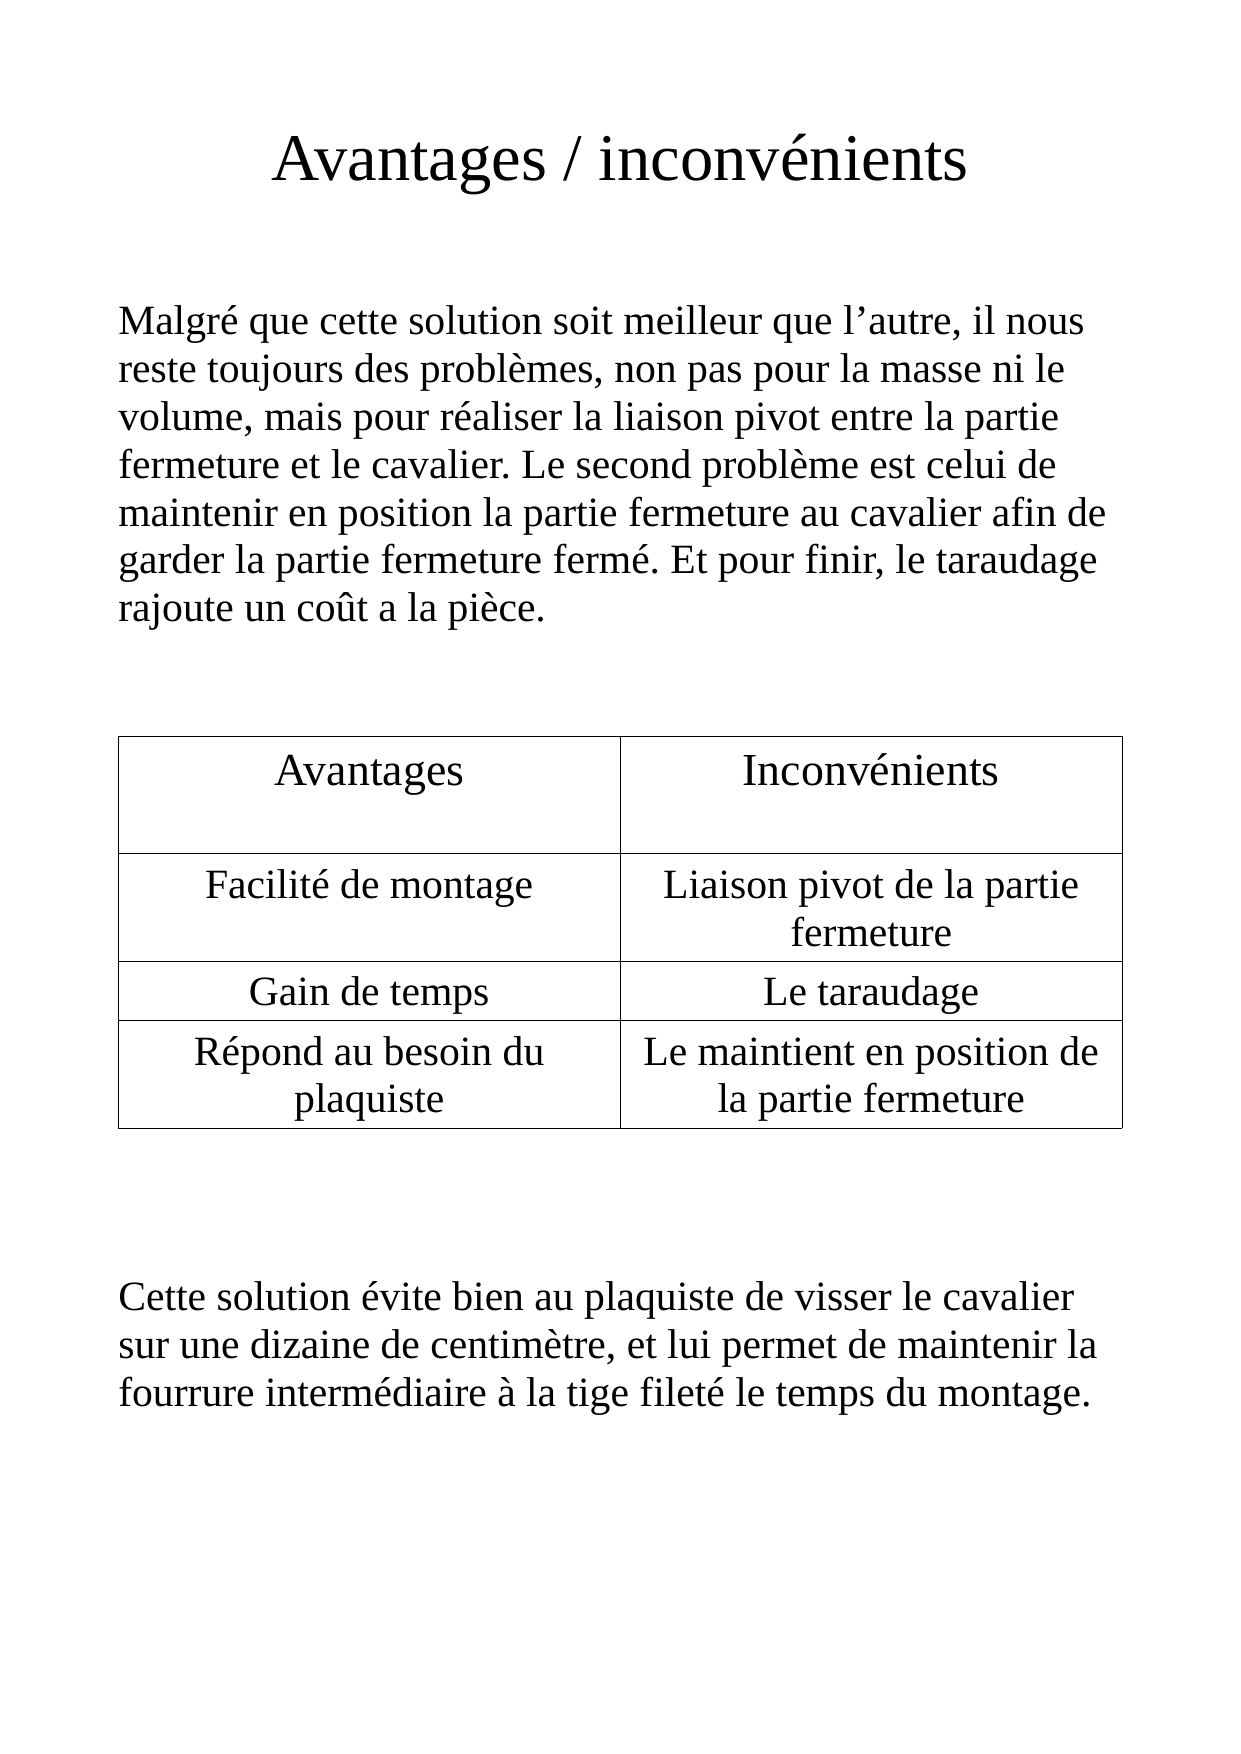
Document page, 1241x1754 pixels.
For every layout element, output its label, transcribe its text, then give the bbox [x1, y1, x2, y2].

table_cell Le taraudage [621, 962, 1122, 1020]
text Cette solution évite bien au plaquiste de visser le cavalier sur une dizaine de centimètre, et lui permet de maintenir la fourrure intermédiaire à la tige fileté le temps du montage. [118, 1271, 1122, 1415]
table_cell Gain de temps [119, 962, 620, 1020]
table_cell Le maintient en position de la partie fermeture [621, 1021, 1122, 1127]
table_header Inconvénients [621, 737, 1122, 853]
table_cell Facilité de montage [119, 854, 620, 961]
table_header Avantages [119, 737, 620, 853]
text Avantages / inconvénients [118, 118, 1122, 195]
table_cell Liaison pivot de la partie fermeture [621, 854, 1122, 961]
text Malgré que cette solution soit meilleur que l’autre, il nous reste toujours des problèmes, non pas pour la masse ni le volume, mais pour réaliser la liaison pivot entre la partie fermeture et le cavalier. Le second problème est celui de maintenir en position la partie fermeture au cavalier afin de garder la partie fermeture fermé. Et pour finir, le taraudage rajoute un coût a la pièce. [118, 295, 1122, 631]
table_cell Répond au besoin du plaquiste [119, 1021, 620, 1127]
